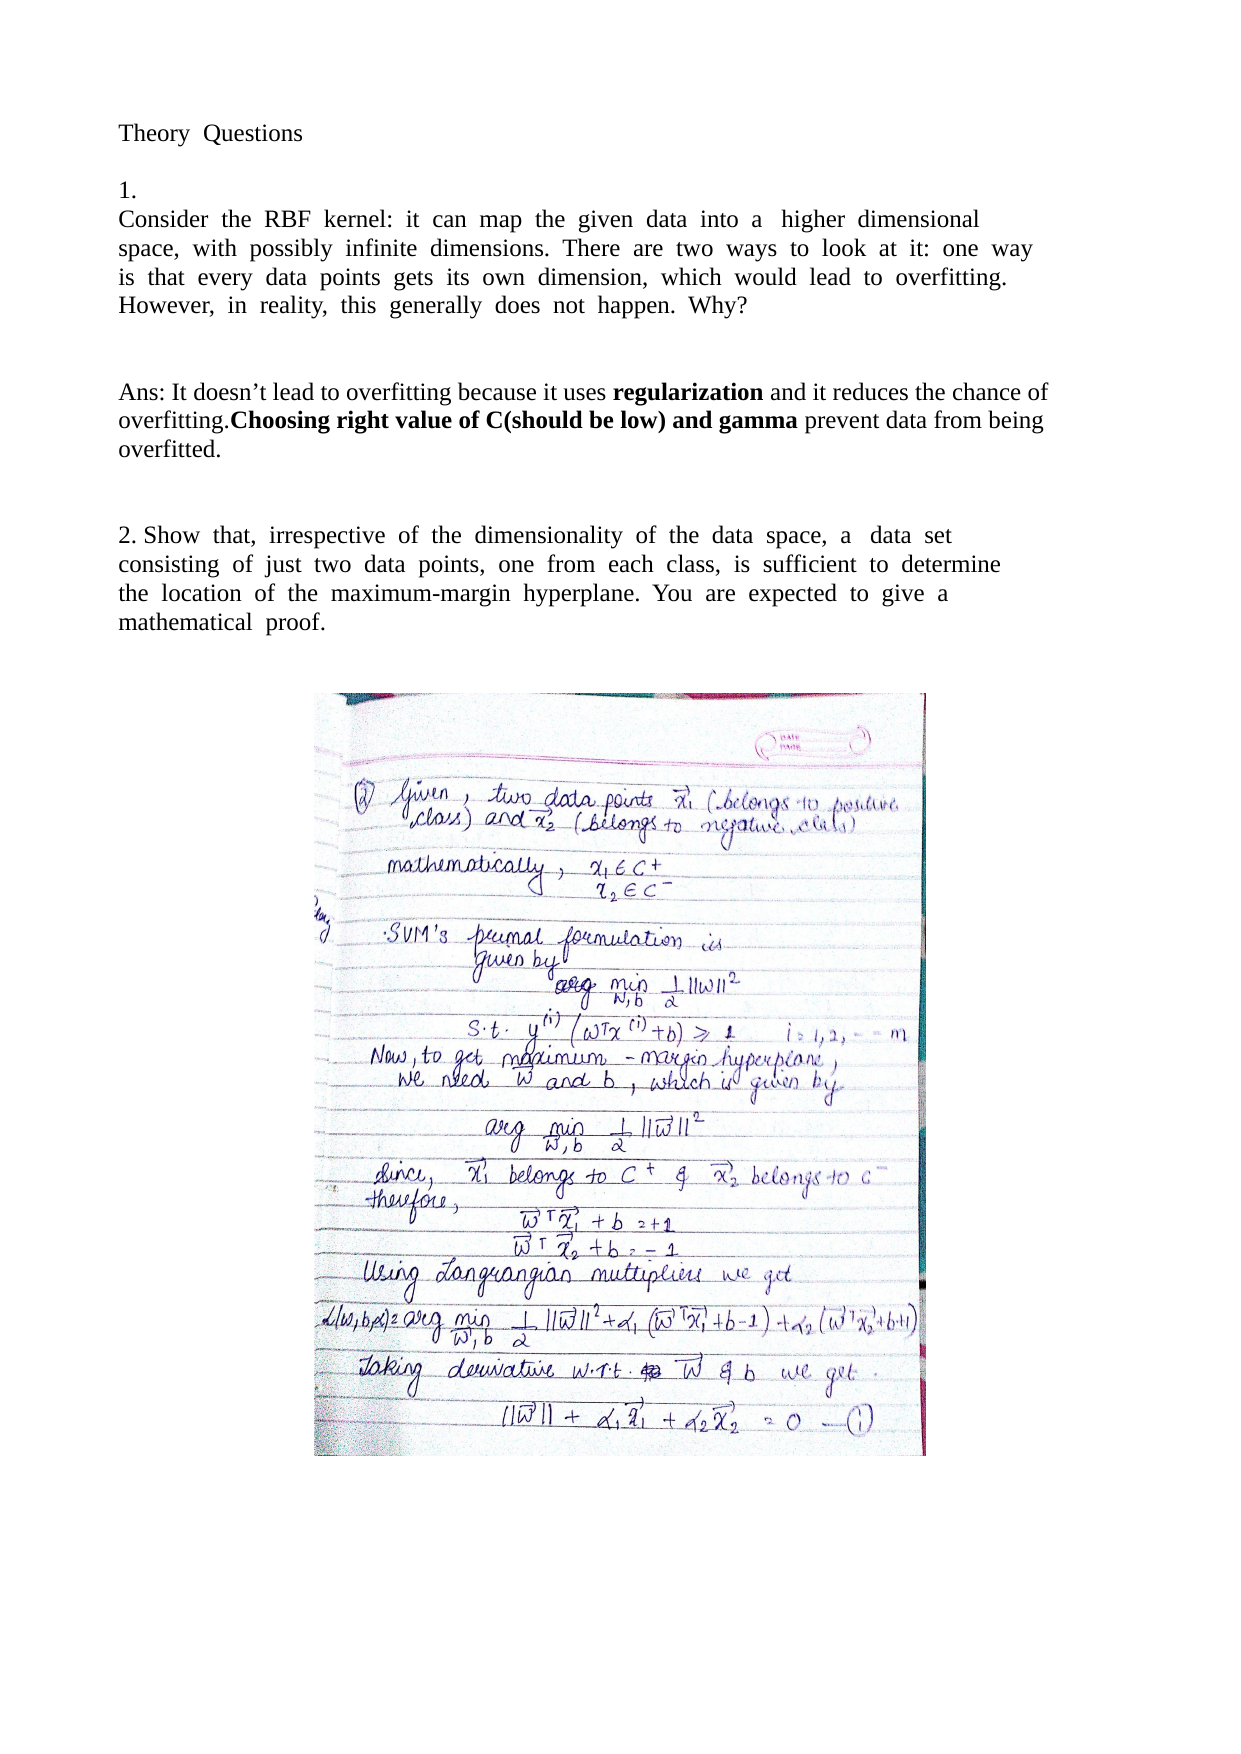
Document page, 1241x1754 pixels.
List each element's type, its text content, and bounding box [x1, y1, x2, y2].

text consisting​ ​ of​ ​ just​ ​ two​ ​ data​ ​ points,​ ​ one​ ​ from​ ​ each​ ​ class,​ ​ is​ ​ sufficient​ ​ to​ ​ determine [118, 549, 1122, 578]
text is​ ​ that​ ​ every​ ​ data​ ​ points​ ​ gets​ ​ its​ ​ own​ ​ dimension,​ ​ which​ ​ would​ ​ lead​ ​ to​ ​ overfitting. [118, 262, 1122, 291]
text Consider​ ​ the​ ​ RBF​ ​ kernel:​ ​ it​ ​ can​ ​ map​ ​ the​ ​ given​ ​ data​ ​ into​ ​ a ​ ​ higher​ ​ dimensional [118, 204, 1122, 233]
text the​ ​ location​ ​ of​ ​ the​ ​ maximum-margin​ ​ hyperplane.​ ​ You​ ​ are​ ​ expected​ ​ to​ ​ give​ ​ a [118, 578, 1122, 607]
text Theory​ ​ Questions​ ​ [118, 118, 1122, 147]
text space,​ ​ with​ ​ possibly​ ​ infinite​ ​ dimensions.​ ​ There​ ​ are​ ​ two​ ​ ways​ ​ to​ ​ look​ ​ at​ ​ it:​ ​ one​ ​ way [118, 233, 1122, 262]
picture [314, 693, 926, 1456]
text mathematical​ ​ proof. [118, 607, 1122, 636]
text Ans: It doesn’t lead to overfitting because it uses regularization and it reduces the chance of overfitting.Choosing right value of C(should be low) and gamma prevent data from being overfitted. [118, 377, 1122, 463]
text 1. [118, 176, 1122, 204]
text However,​ ​ in​ ​ reality,​ ​ this​ ​ generally​ ​ does​ ​ not​ ​ happen.​ ​ Why? [118, 291, 1122, 319]
text 2. Show​ ​ that,​ ​ irrespective​ ​ of​ ​ the​ ​ dimensionality​ ​ of​ ​ the​ ​ data​ ​ space,​ ​ a ​ ​ data​ ​ set [118, 521, 1122, 549]
